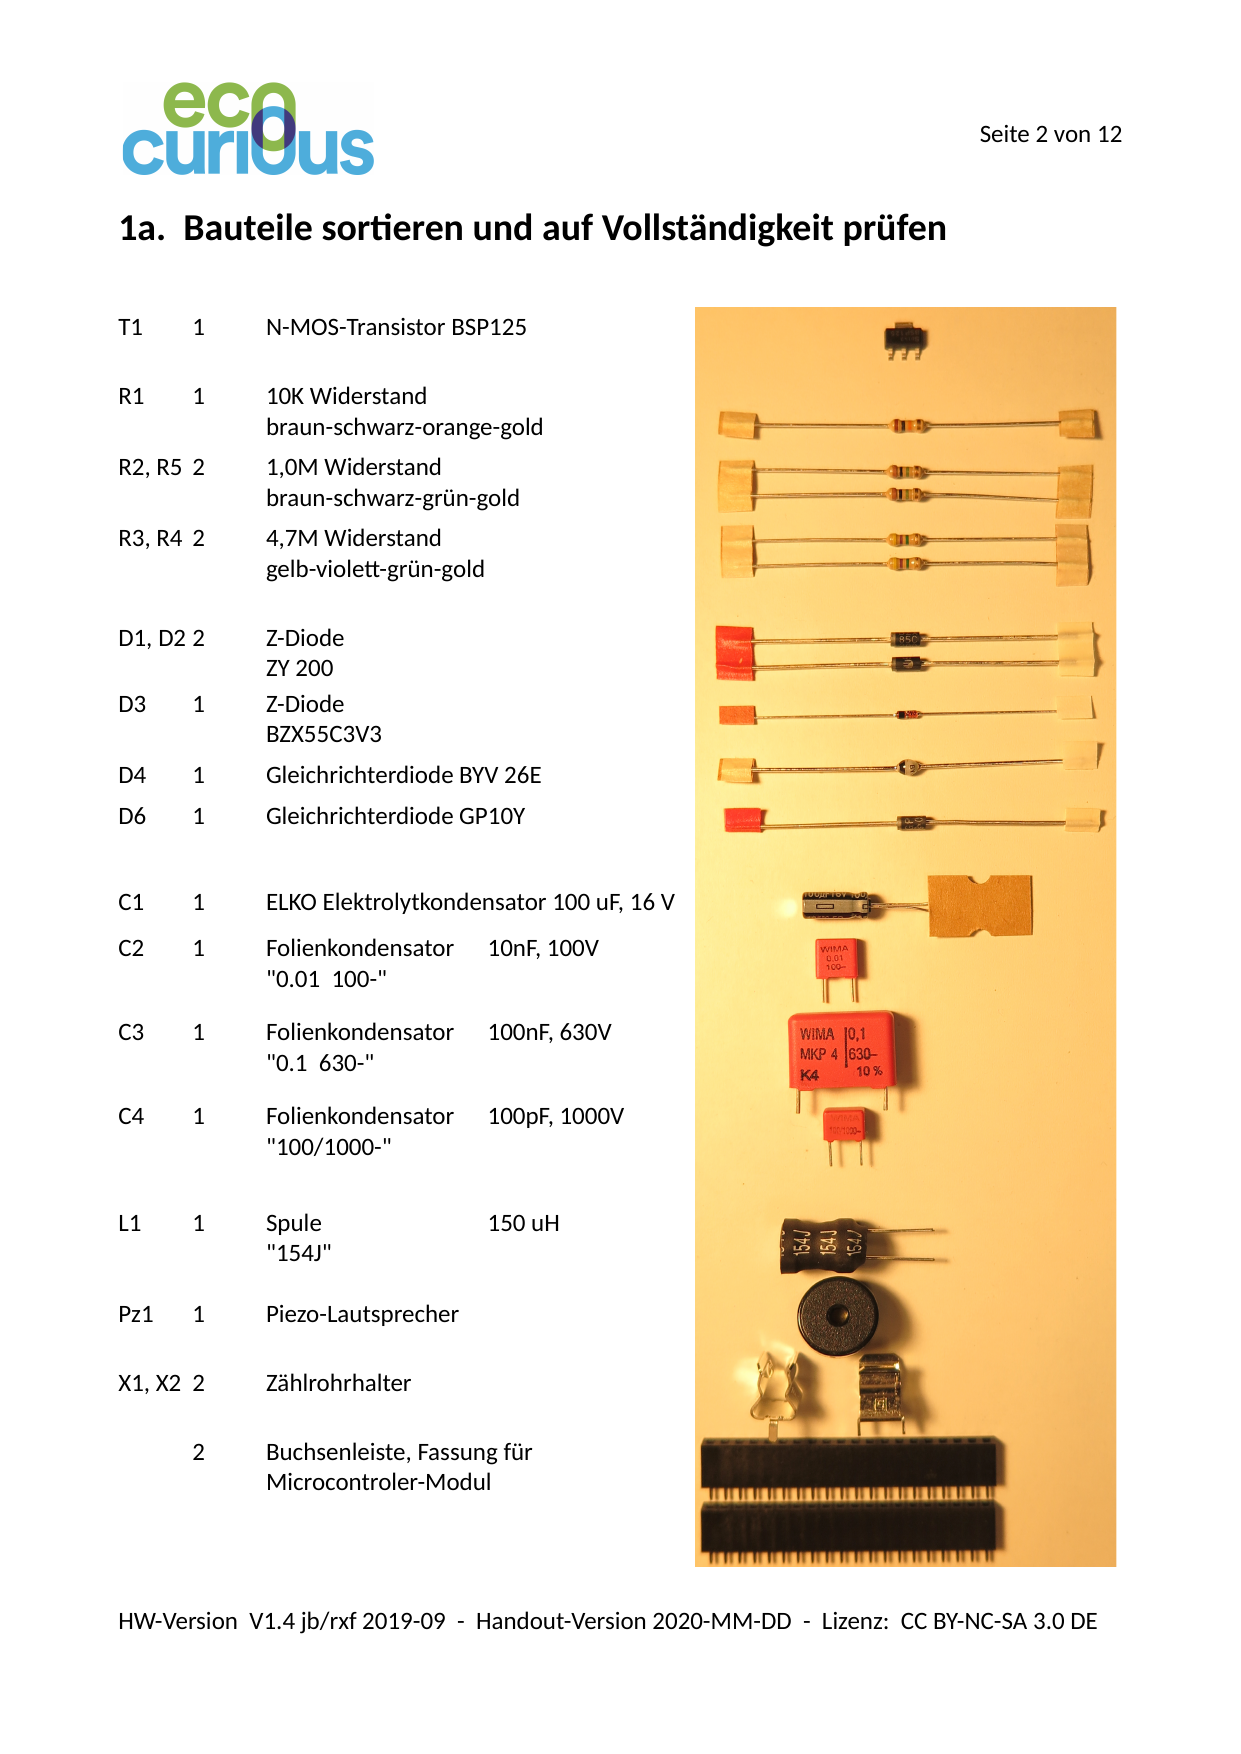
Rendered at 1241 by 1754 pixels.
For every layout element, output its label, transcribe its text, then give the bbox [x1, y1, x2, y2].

text X1, X2 2 Zählrohrhalter [118, 1367, 695, 1398]
picture [695, 307, 1117, 1567]
text C4 1 Folienkondensator 100pF, 1000V [118, 1100, 695, 1131]
text D6 1 Gleichrichterdiode GP10Y [118, 800, 695, 830]
text ZY 200 [118, 652, 695, 683]
text 2 Buchsenleiste, Fassung für [118, 1436, 695, 1466]
text T1 1 N-MOS-Transistor BSP125 [118, 311, 695, 342]
text L1 1 Spule 150 uH "154J" [118, 1207, 695, 1268]
text braun-schwarz-orange-gold [118, 411, 695, 441]
text D3 1 Z-Diode [118, 688, 695, 718]
text braun-schwarz-grün-gold [118, 482, 695, 512]
text C1 1 ELKO Elektrolytkondensator 100 uF, 16 V [118, 886, 695, 917]
text D1, D2 2 Z-Diode [118, 622, 695, 652]
text C3 1 Folienkondensator 100nF, 630V [118, 1016, 695, 1047]
text Pz1 1 Piezo-Lautsprecher [118, 1298, 695, 1329]
text "0.01 100-" [118, 963, 695, 993]
text C2 1 Folienkondensator 10nF, 100V [118, 932, 695, 963]
text R1 1 10K Widerstand [118, 380, 695, 411]
text gelb-violett-grün-gold [118, 553, 695, 584]
text R3, R4 2 4,7M Widerstand [118, 523, 695, 553]
picture [122, 82, 374, 175]
text D4 1 Gleichrichterdiode BYV 26E [118, 759, 695, 790]
subtitle 1a. Bauteile sortieren und auf Vollständigkeit prüfen [118, 203, 1122, 249]
text "100/1000-" [118, 1131, 695, 1161]
text Microcontroler-Modul [118, 1466, 695, 1497]
text BZX55C3V3 [118, 718, 695, 749]
text [1117, 652, 1122, 683]
text R2, R5 2 1,0M Widerstand [118, 451, 695, 482]
text "0.1 630-" [118, 1047, 695, 1077]
